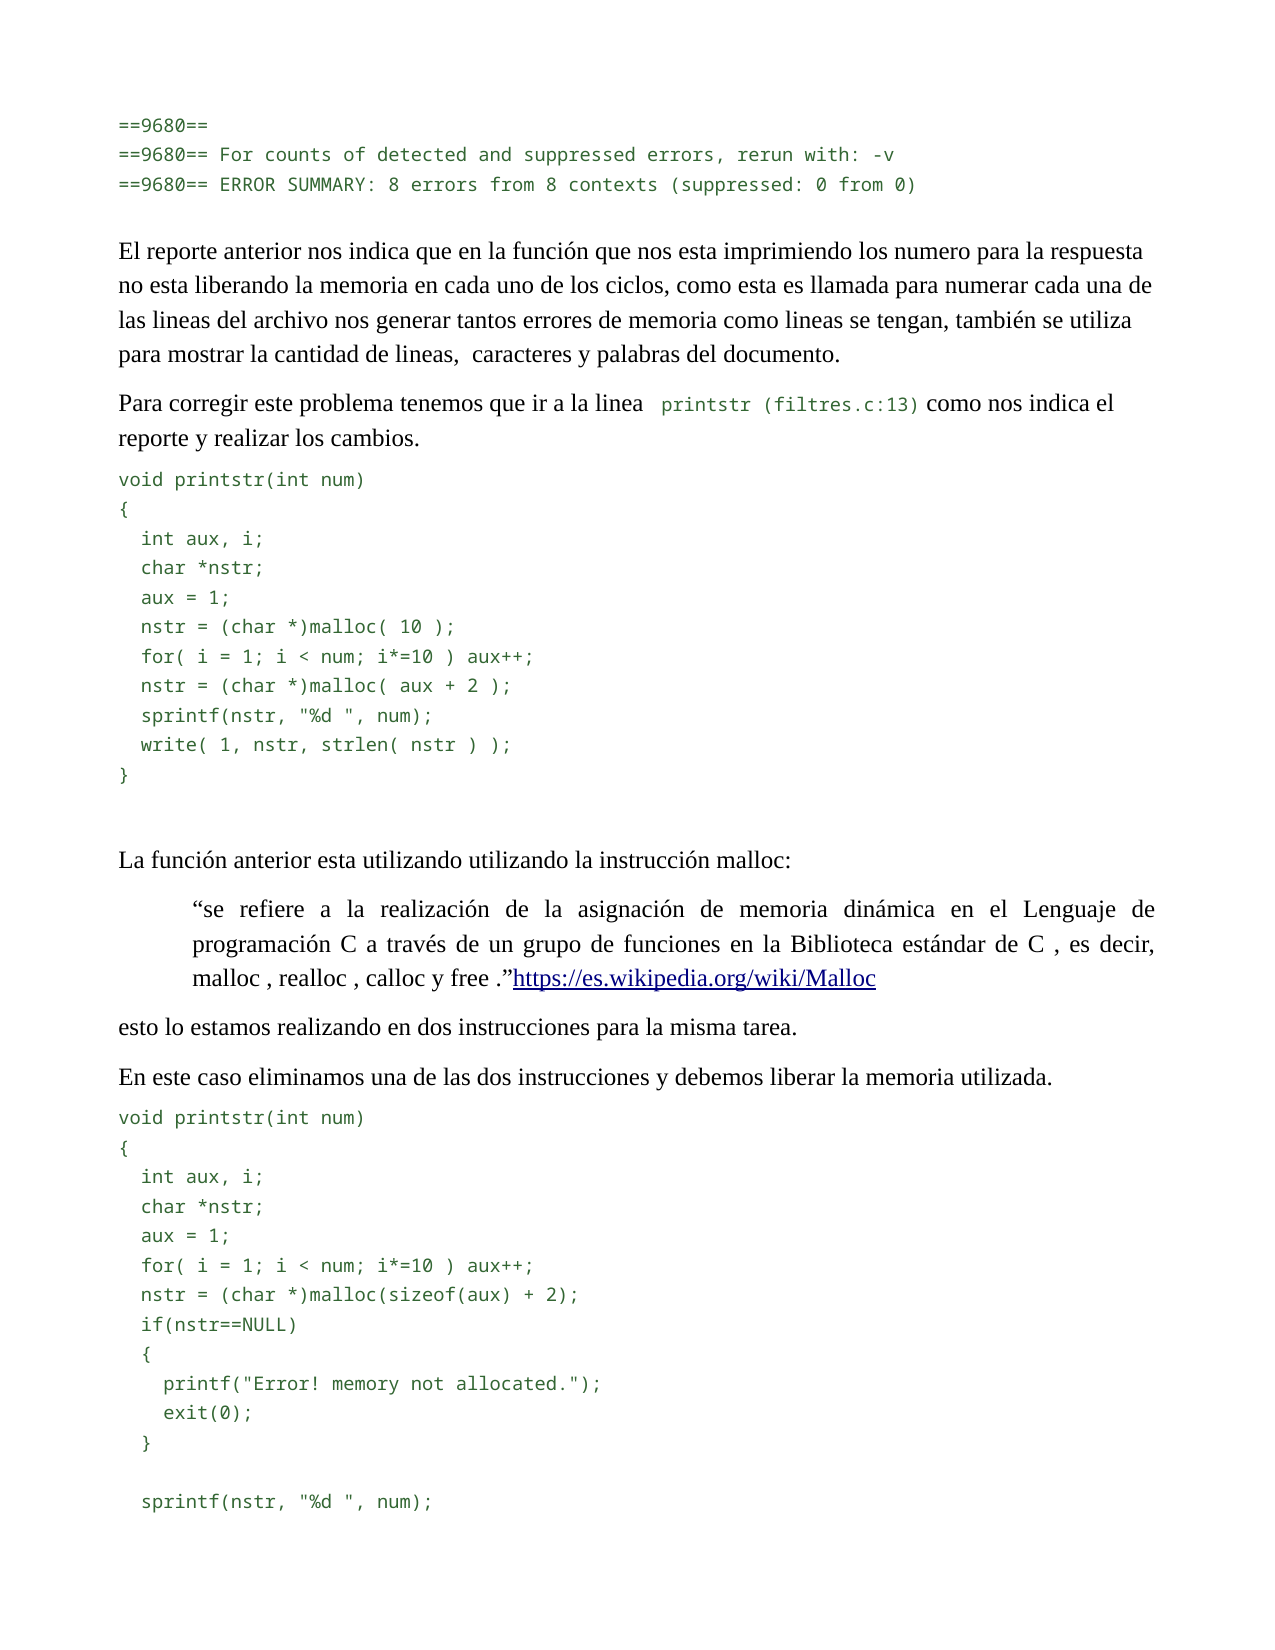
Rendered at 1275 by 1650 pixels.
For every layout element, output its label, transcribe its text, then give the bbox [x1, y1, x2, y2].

text char *nstr; [118, 561, 1157, 578]
text ==9680== [118, 118, 1157, 136]
text nstr = (char *)malloc( 10 ); [118, 619, 1157, 637]
text if(nstr==NULL) [118, 1317, 1157, 1335]
text for( i = 1; i < num; i*=10 ) aux++; [118, 1258, 1157, 1276]
text { [118, 502, 1157, 519]
text } [118, 1435, 1157, 1453]
text El reporte anterior nos indica que en la función que nos esta imprimiendo los numero para la respuesta no esta liberando la memoria en cada uno de los ciclos, como esta es llamada para numerar cada una de las lineas del archivo nos generar tantos errores de memoria como lineas se tengan, también se utiliza para mostrar la cantidad de lineas, caracteres y palabras del documento. [118, 236, 1157, 368]
text int aux, i; [118, 1169, 1157, 1187]
text nstr = (char *)malloc(sizeof(aux) + 2); [118, 1287, 1157, 1305]
text exit(0); [118, 1405, 1157, 1423]
text aux = 1; [118, 1228, 1157, 1246]
text En este caso eliminamos una de las dos instrucciones y debemos liberar la memoria utilizada. [118, 1062, 1157, 1090]
text esto lo estamos realizando en dos instrucciones para la misma tarea. [118, 1012, 1157, 1041]
text “se refiere a la realización de la asignación de memoria dinámica en el Lenguaje de programación C a través de un grupo de funciones en la Biblioteca estándar de C , es decir, malloc , realloc , calloc y free .”https://es.wikipedia.org/wiki/Malloc [192, 894, 1157, 992]
text ==9680== ERROR SUMMARY: 8 errors from 8 contexts (suppressed: 0 from 0) [118, 177, 1157, 195]
text printf("Error! memory not allocated."); [118, 1376, 1157, 1394]
text sprintf(nstr, "%d ", num); [118, 1494, 1157, 1512]
text write( 1, nstr, strlen( nstr ) ); [118, 737, 1157, 755]
text void printstr(int num) [118, 1111, 1157, 1128]
text char *nstr; [118, 1199, 1157, 1217]
text La función anterior esta utilizando utilizando la instrucción malloc: [118, 845, 1157, 874]
text int aux, i; [118, 531, 1157, 549]
text sprintf(nstr, "%d ", num); [118, 708, 1157, 726]
text { [118, 1346, 1157, 1364]
text nstr = (char *)malloc( aux + 2 ); [118, 678, 1157, 696]
text Para corregir este problema tenemos que ir a la linea printstr (filtres.c:13) como nos indica el reporte y realizar los cambios. [118, 388, 1157, 452]
text { [118, 1140, 1157, 1158]
text } [118, 767, 1157, 784]
text void printstr(int num) [118, 472, 1157, 490]
text for( i = 1; i < num; i*=10 ) aux++; [118, 649, 1157, 667]
text aux = 1; [118, 590, 1157, 608]
text ==9680== For counts of detected and suppressed errors, rerun with: -v [118, 148, 1157, 165]
